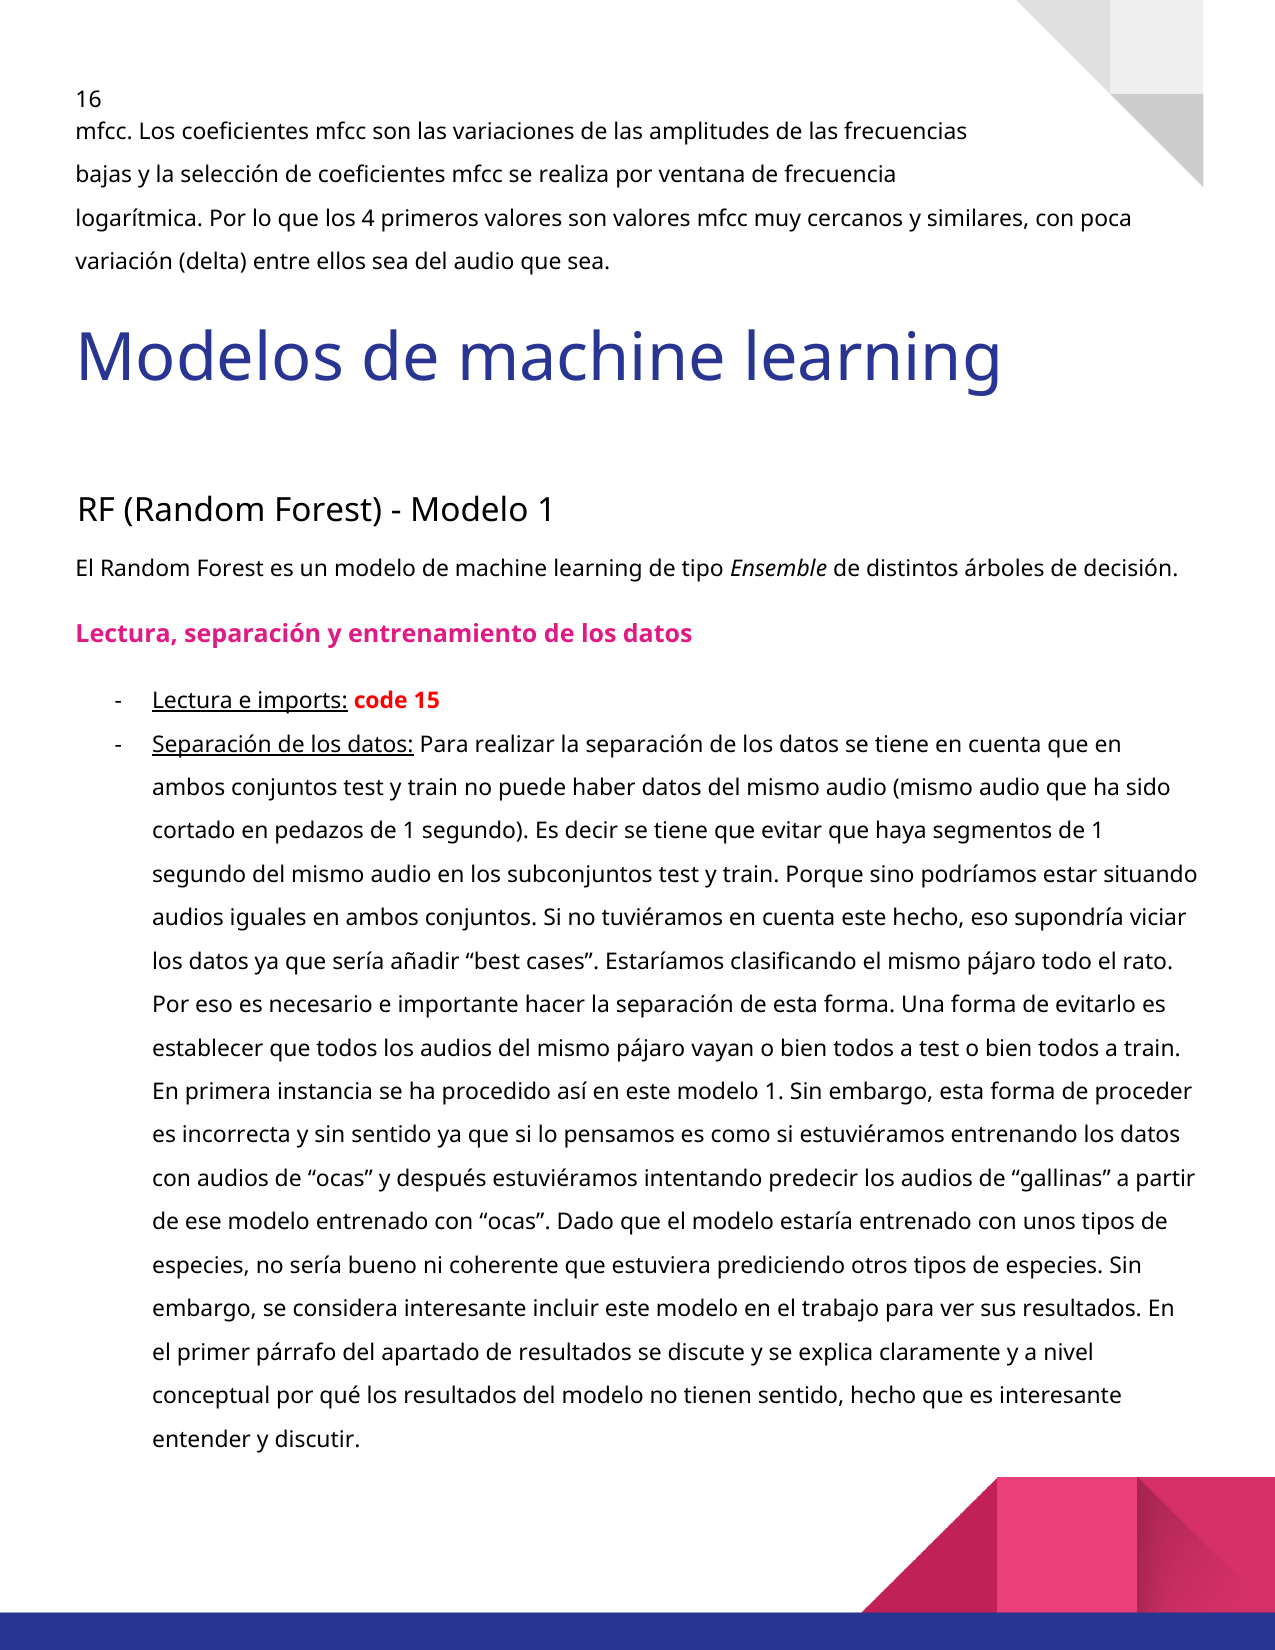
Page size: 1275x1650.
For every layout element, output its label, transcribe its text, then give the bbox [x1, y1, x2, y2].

list Separación de los datos: Para realizar la separación de los datos se tiene en cuenta que en ambos conjuntos test y train no puede haber datos del mismo audio (mismo audio que ha sido cortado en pedazos de 1 segundo). Es decir se tiene que evitar que haya segmentos de 1 segundo del mismo audio en los subconjuntos test y train. Porque sino podríamos estar situando audios iguales en ambos conjuntos. Si no tuviéramos en cuenta este hecho, eso supondría viciar los datos ya que sería añadir “best cases”. Estaríamos clasificando el mismo pájaro todo el rato. Por eso es necesario e importante hacer la separación de esta forma. Una forma de evitarlo es establecer que todos los audios del mismo pájaro vayan o bien todos a test o bien todos a train. En primera instancia se ha procedido así en este modelo 1. Sin embargo, esta forma de proceder es incorrecta y sin sentido ya que si lo pensamos es como si estuviéramos entrenando los datos con audios de “ocas” y después estuviéramos intentando predecir los audios de “gallinas” a partir de ese modelo entrenado con “ocas”. Dado que el modelo estaría entrenado con unos tipos de especies, no sería bueno ni coherente que estuviera prediciendo otros tipos de especies. Sin embargo, se considera interesante incluir este modelo en el trabajo para ver sus resultados. En el primer párrafo del apartado de resultados se discute y se explica claramente y a nivel conceptual por qué los resultados del modelo no tienen sentido, hecho que es interesante entender y discutir. [114, 727, 1198, 1454]
subtitle RF (Random Forest) - Modelo 1 [77, 485, 1198, 531]
text El Random Forest es un modelo de machine learning de tipo Ensemble de distintos árboles de decisión. [75, 552, 1198, 583]
text Lectura, separación y entrenamiento de los datos [75, 616, 1198, 650]
text mfcc. Los coeficientes mfcc son las variaciones de las amplitudes de las frecuencias bajas y la selección de coeficientes mfcc se realiza por ventana de frecuencia logarítmica. Por lo que los 4 primeros valores son valores mfcc muy cercanos y similares, con poca variación (delta) entre ellos sea del audio que sea. [75, 114, 1198, 276]
picture [0, 1475, 1275, 1650]
list Lectura e imports: code 15 [114, 684, 1198, 715]
text Modelos de machine learning [75, 309, 1198, 400]
picture [1015, 0, 1204, 188]
